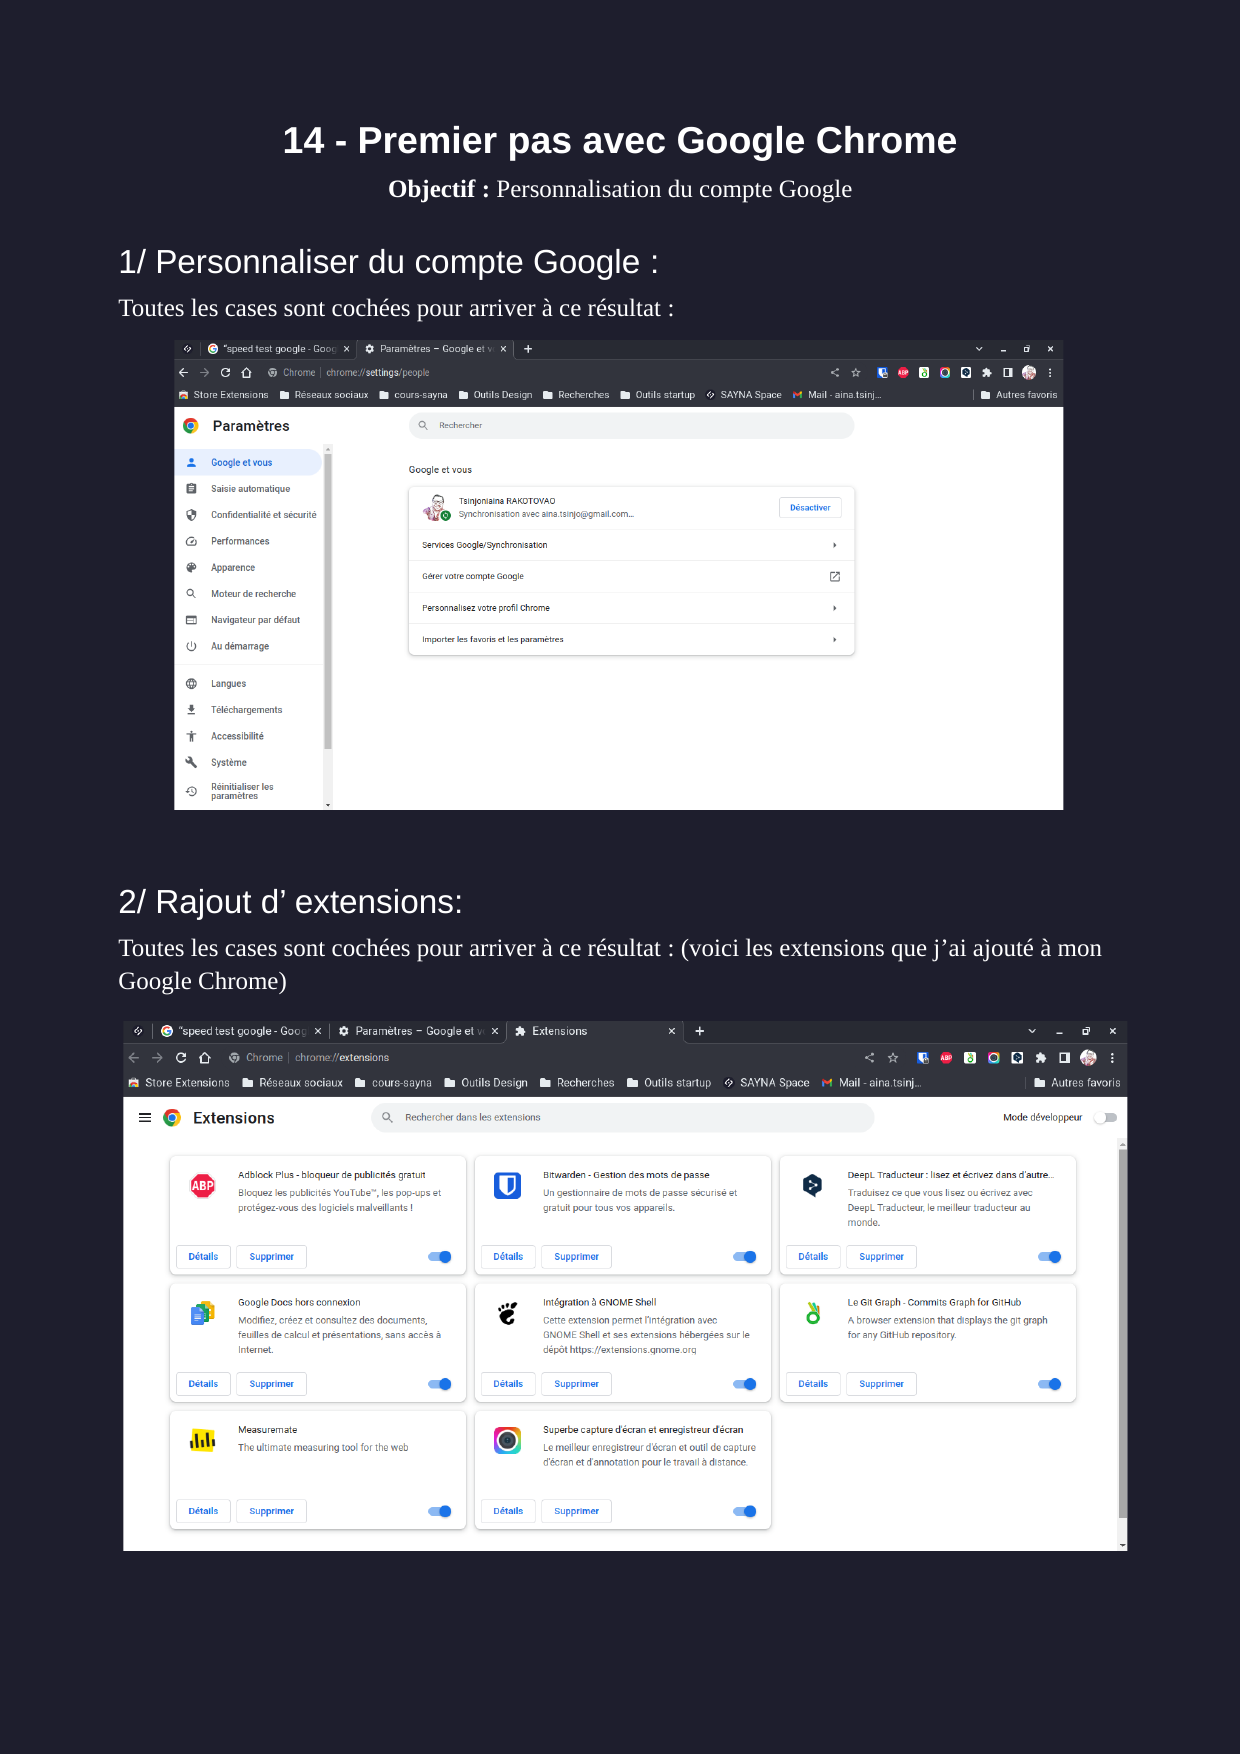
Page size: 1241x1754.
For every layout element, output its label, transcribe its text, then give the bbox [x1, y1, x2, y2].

subtitle 14 - Premier pas avec Google Chrome [118, 118, 1122, 161]
text Objectif : Personnalisation du compte Google [118, 174, 1122, 202]
subtitle 1/ Personnaliser du compte Google : [118, 242, 1122, 281]
picture [174, 340, 1064, 810]
text Toutes les cases sont cochées pour arriver à ce résultat : (voici les extensions que j’ai ajouté à mon Google Chrome) [118, 933, 1122, 994]
text Toutes les cases sont cochées pour arriver à ce résultat : [118, 293, 1122, 322]
subtitle 2/ Rajout d’ extensions: [118, 882, 1122, 920]
picture [123, 1021, 1128, 1551]
